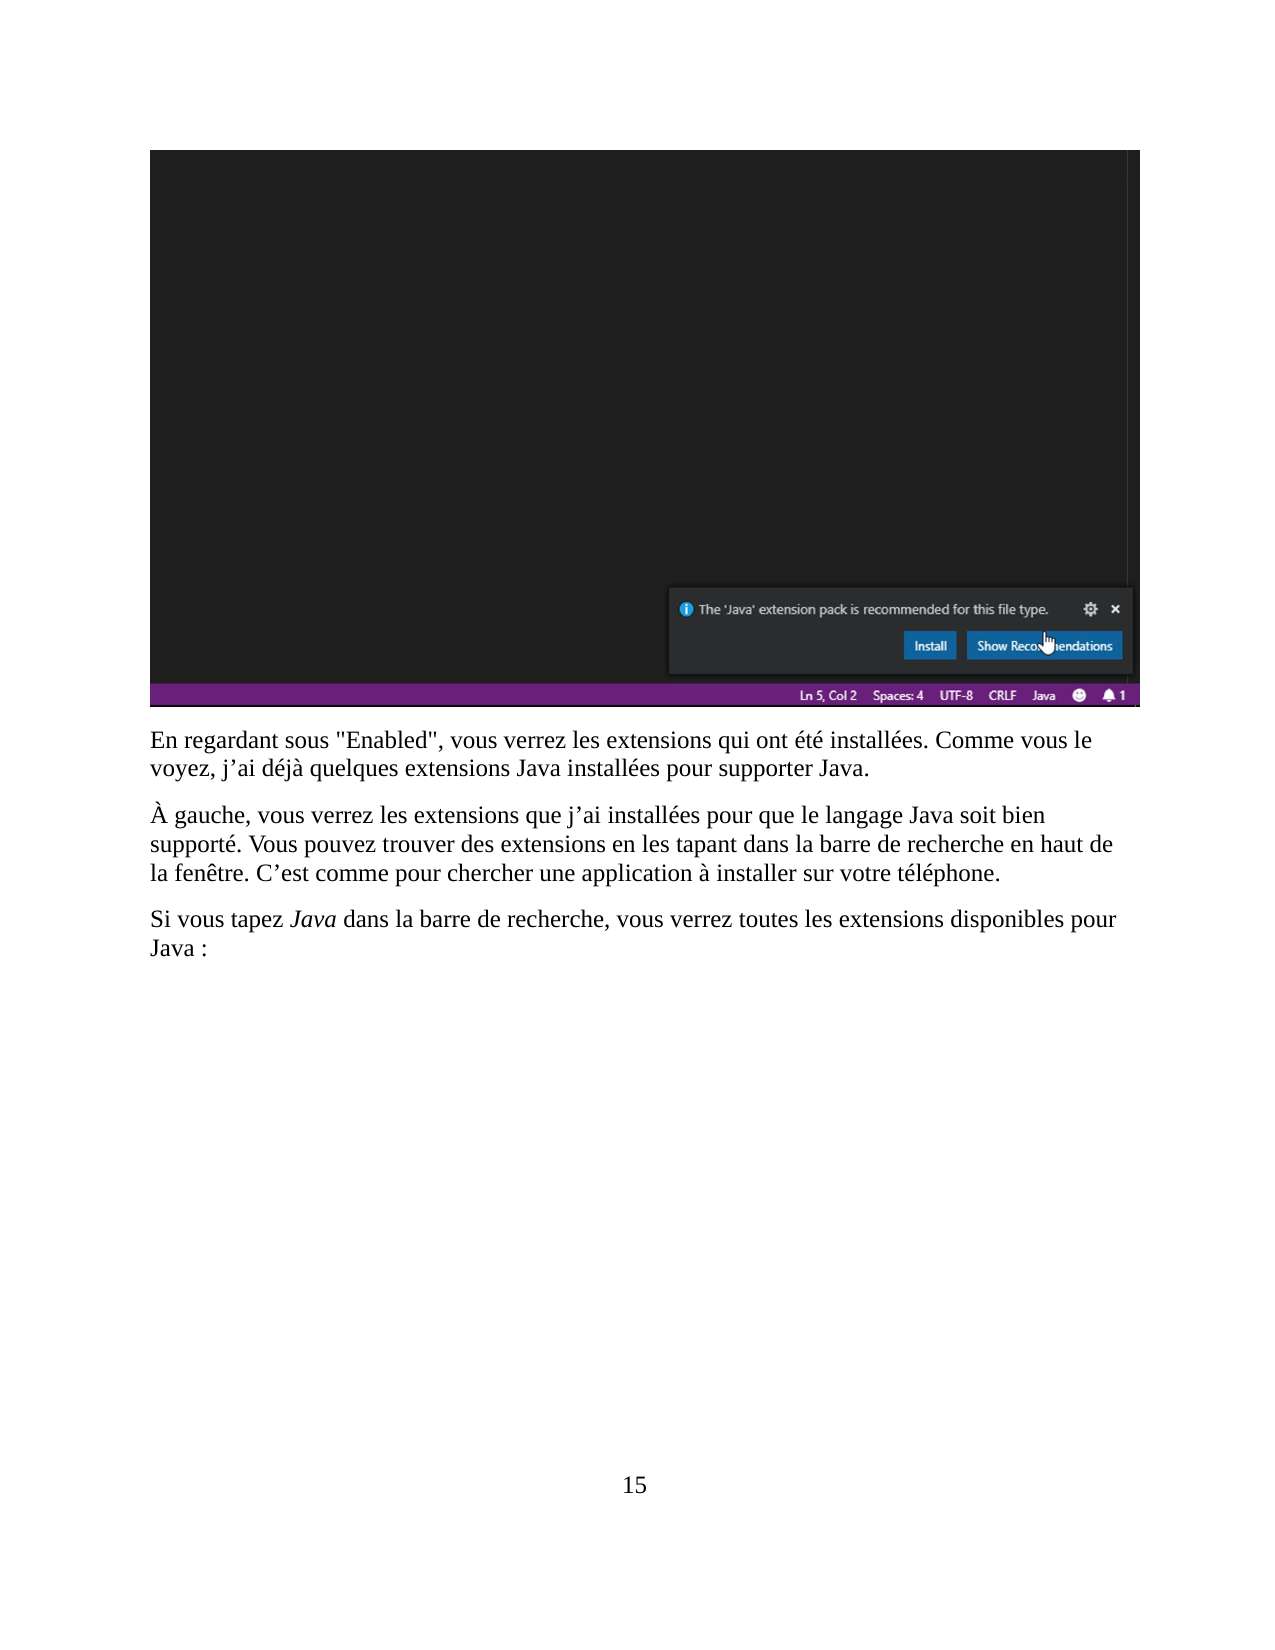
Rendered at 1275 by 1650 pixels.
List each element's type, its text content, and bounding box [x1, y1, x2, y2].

picture [150, 150, 1140, 707]
text En regardant sous "Enabled", vous verrez les extensions qui ont été installées. Comme vous le voyez, j’ai déjà quelques extensions Java installées pour supporter Java. [150, 725, 1125, 782]
text Si vous tapez Java dans la barre de recherche, vous verrez toutes les extensions disponibles pour Java : [150, 904, 1125, 962]
text À gauche, vous verrez les extensions que j’ai installées pour que le langage Java soit bien supporté. Vous pouvez trouver des extensions en les tapant dans la barre de recherche en haut de la fenêtre. C’est comme pour chercher une application à installer sur votre téléphone. [150, 800, 1125, 886]
